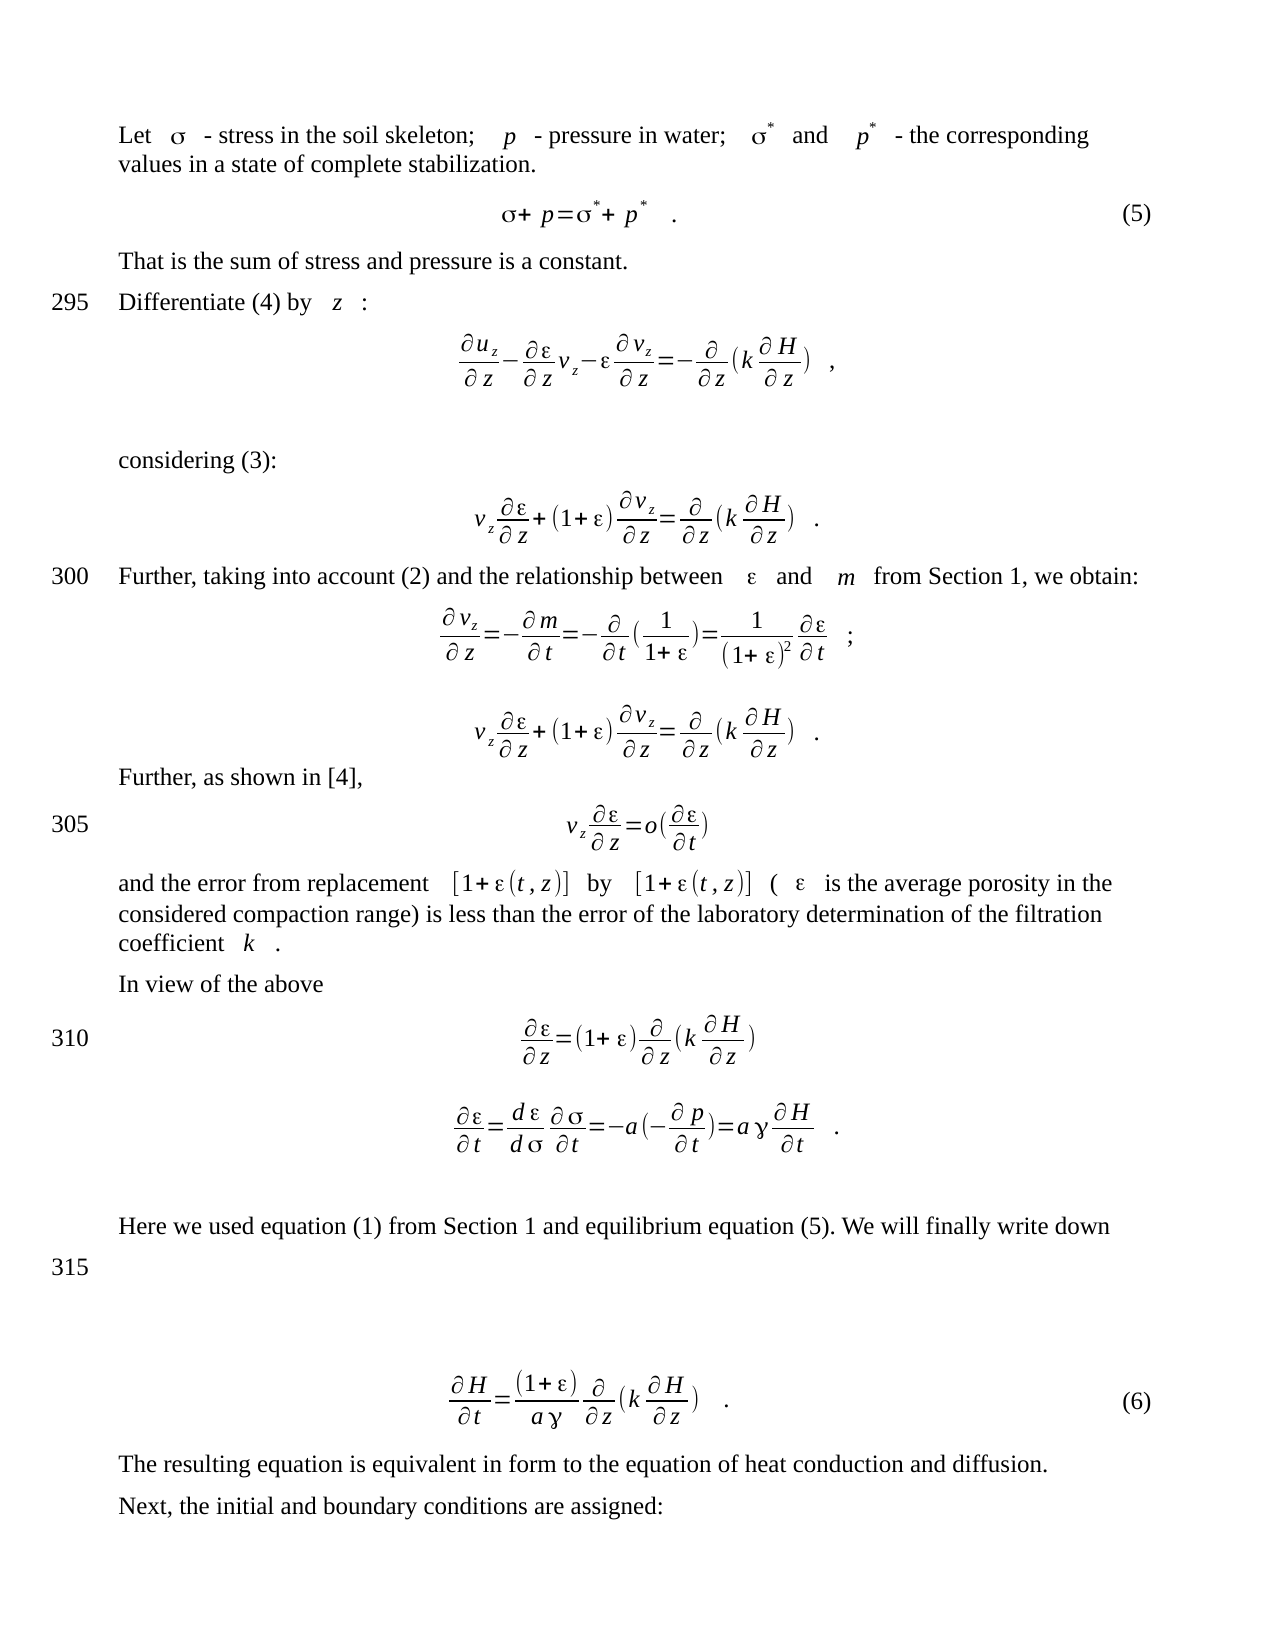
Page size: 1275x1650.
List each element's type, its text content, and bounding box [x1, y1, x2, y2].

text Further, as shown in [4], [118, 762, 1157, 791]
table_header . [118, 1363, 1041, 1449]
text . [118, 486, 1157, 549]
text . [118, 1098, 1157, 1157]
text The resulting equation is equivalent in form to the equation of heat conduction and diffusion. [118, 1449, 1157, 1478]
text considering (3): [118, 445, 1157, 474]
text ; [118, 603, 1157, 671]
text In view of the above [118, 969, 1157, 998]
text That is the sum of stress and pressure is a constant. [118, 246, 1157, 274]
text Let- stress in the soil skeleton; - pressure in water; and - the corresponding values ​​in a state of complete stabilization. [118, 118, 1157, 178]
table_header . [118, 191, 1041, 246]
table_header (5) [1041, 191, 1157, 246]
text Further, taking into account (2) and the relationship between and from Section 1, we obtain: [118, 561, 1157, 590]
text , [118, 328, 1157, 391]
text . [118, 699, 1157, 762]
text Here we used equation (1) from Section 1 and equilibrium equation (5). We will finally write down [118, 1211, 1157, 1239]
table_header (6) [1041, 1363, 1157, 1449]
text and the error from replacement by (is the average porosity in the considered compaction range) is less than the error of the laboratory determination of the filtration coefficient. [118, 868, 1157, 956]
text Differentiate (4) by: [118, 287, 1157, 316]
text Next, the initial and boundary conditions are assigned: [118, 1491, 1157, 1519]
